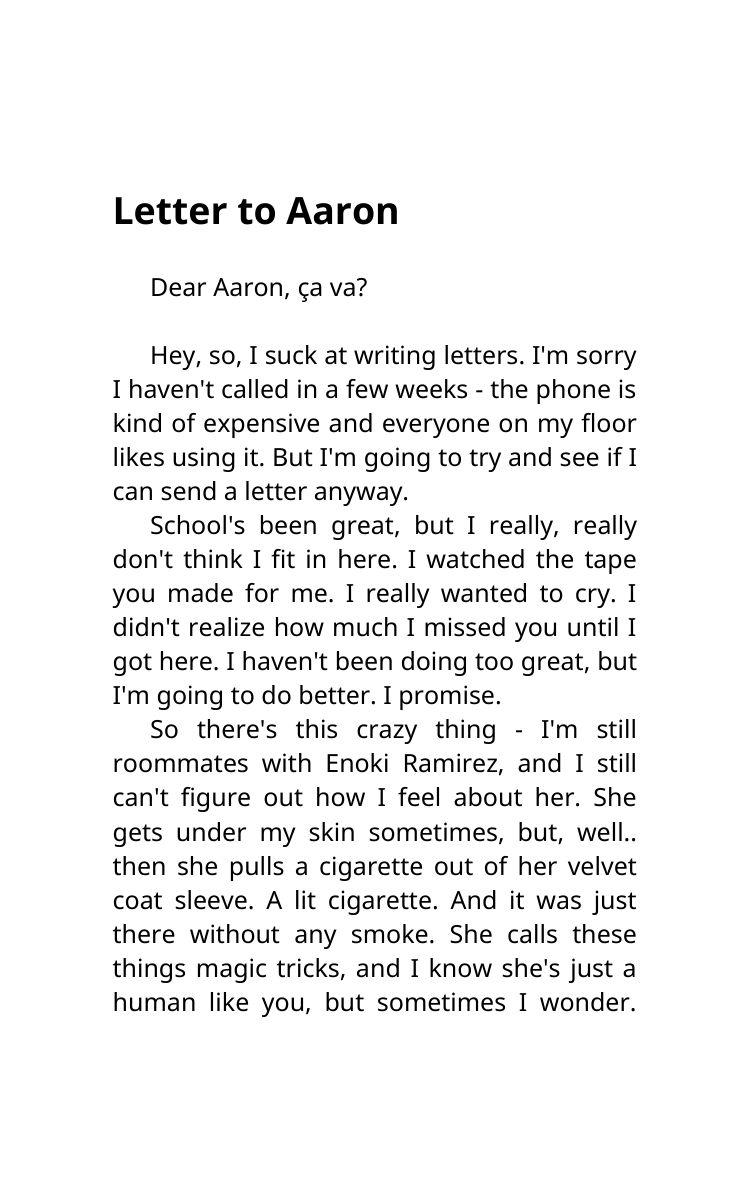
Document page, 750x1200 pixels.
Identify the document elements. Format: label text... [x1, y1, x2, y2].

text So there's this crazy thing - I'm still roommates with Enoki Ramirez, and I still can't figure out how I feel about her. She gets under my skin sometimes, but, well.. then she pulls a cigarette out of her velvet coat sleeve. A lit cigarette. And it was just there without any smoke. She calls these things magic tricks, and I know she's just a human like you, but sometimes I wonder. [112, 712, 637, 1018]
text Dear Aaron, ça va? [112, 269, 637, 303]
text School's been great, but I really, really don't think I fit in here. I watched the tape you made for me. I really wanted to cry. I didn't realize how much I missed you until I got here. I haven't been doing too great, but I'm going to do better. I promise. [112, 508, 637, 712]
text Hey, so, I suck at writing letters. I'm sorry I haven't called in a few weeks - the phone is kind of expensive and everyone on my floor likes using it. But I'm going to try and see if I can send a letter anyway. [112, 337, 637, 508]
subtitle Letter to Aaron [112, 184, 637, 235]
